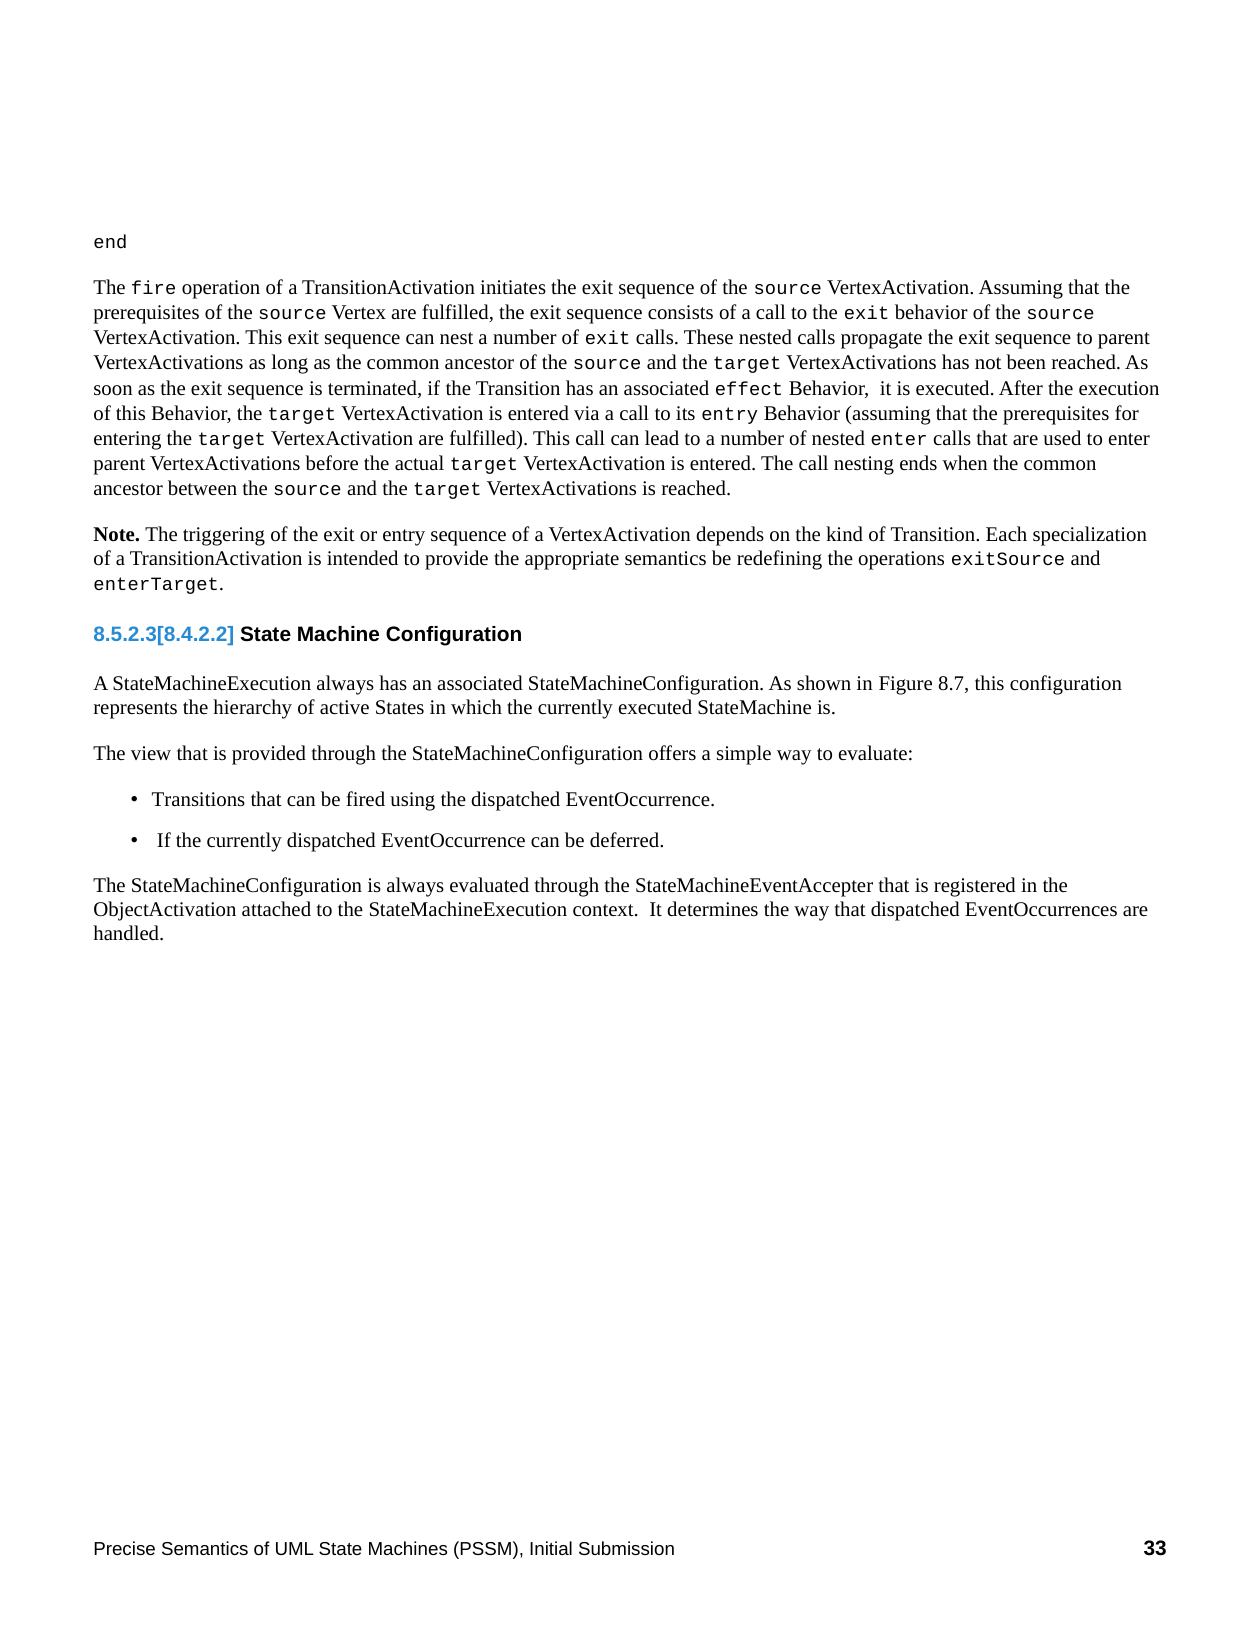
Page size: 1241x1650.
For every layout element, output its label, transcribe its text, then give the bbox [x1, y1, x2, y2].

text A StateMachineExecution always has an associated StateMachineConfiguration. As shown in Figure 8.7, this configuration represents the hierarchy of active States in which the currently executed StateMachine is. [93, 671, 1164, 719]
text The fire operation of a TransitionActivation initiates the exit sequence of the source VertexActivation. Assuming that the prerequisites of the source Vertex are fulfilled, the exit sequence consists of a call to the exit behavior of the source VertexActivation. This exit sequence can nest a number of exit calls. These nested calls propagate the exit sequence to parent VertexActivations as long as the common ancestor of the source and the target VertexActivations has not been reached. As soon as the exit sequence is terminated, if the Transition has an associated effect Behavior, it is executed. After the execution of this Behavior, the target VertexActivation is entered via a call to its entry Behavior (assuming that the prerequisites for entering the target VertexActivation are fulfilled). This call can lead to a number of nested enter calls that are used to enter parent VertexActivations before the actual target VertexActivation is entered. The call nesting ends when the common ancestor between the source and the target VertexActivations is reached. [93, 275, 1164, 501]
list If the currently dispatched EventOccurrence can be deferred. [131, 827, 1164, 852]
list Transitions that can be fired using the dispatched EventOccurrence. [131, 786, 1164, 811]
text end [93, 231, 1164, 254]
subtitle State Machine Configuration [93, 621, 1164, 646]
text The StateMachineConfiguration is always evaluated through the StateMachineEventAccepter that is registered in the ObjectActivation attached to the StateMachineExecution context. It determines the way that dispatched EventOccurrences are handled. [93, 873, 1164, 945]
text Note. The triggering of the exit or entry sequence of a VertexActivation depends on the kind of Transition. Each specialization of a TransitionActivation is intended to provide the appropriate semantics be redefining the operations exitSource and enterTarget. [93, 522, 1164, 596]
text The view that is provided through the StateMachineConfiguration offers a simple way to evaluate: [93, 740, 1164, 764]
